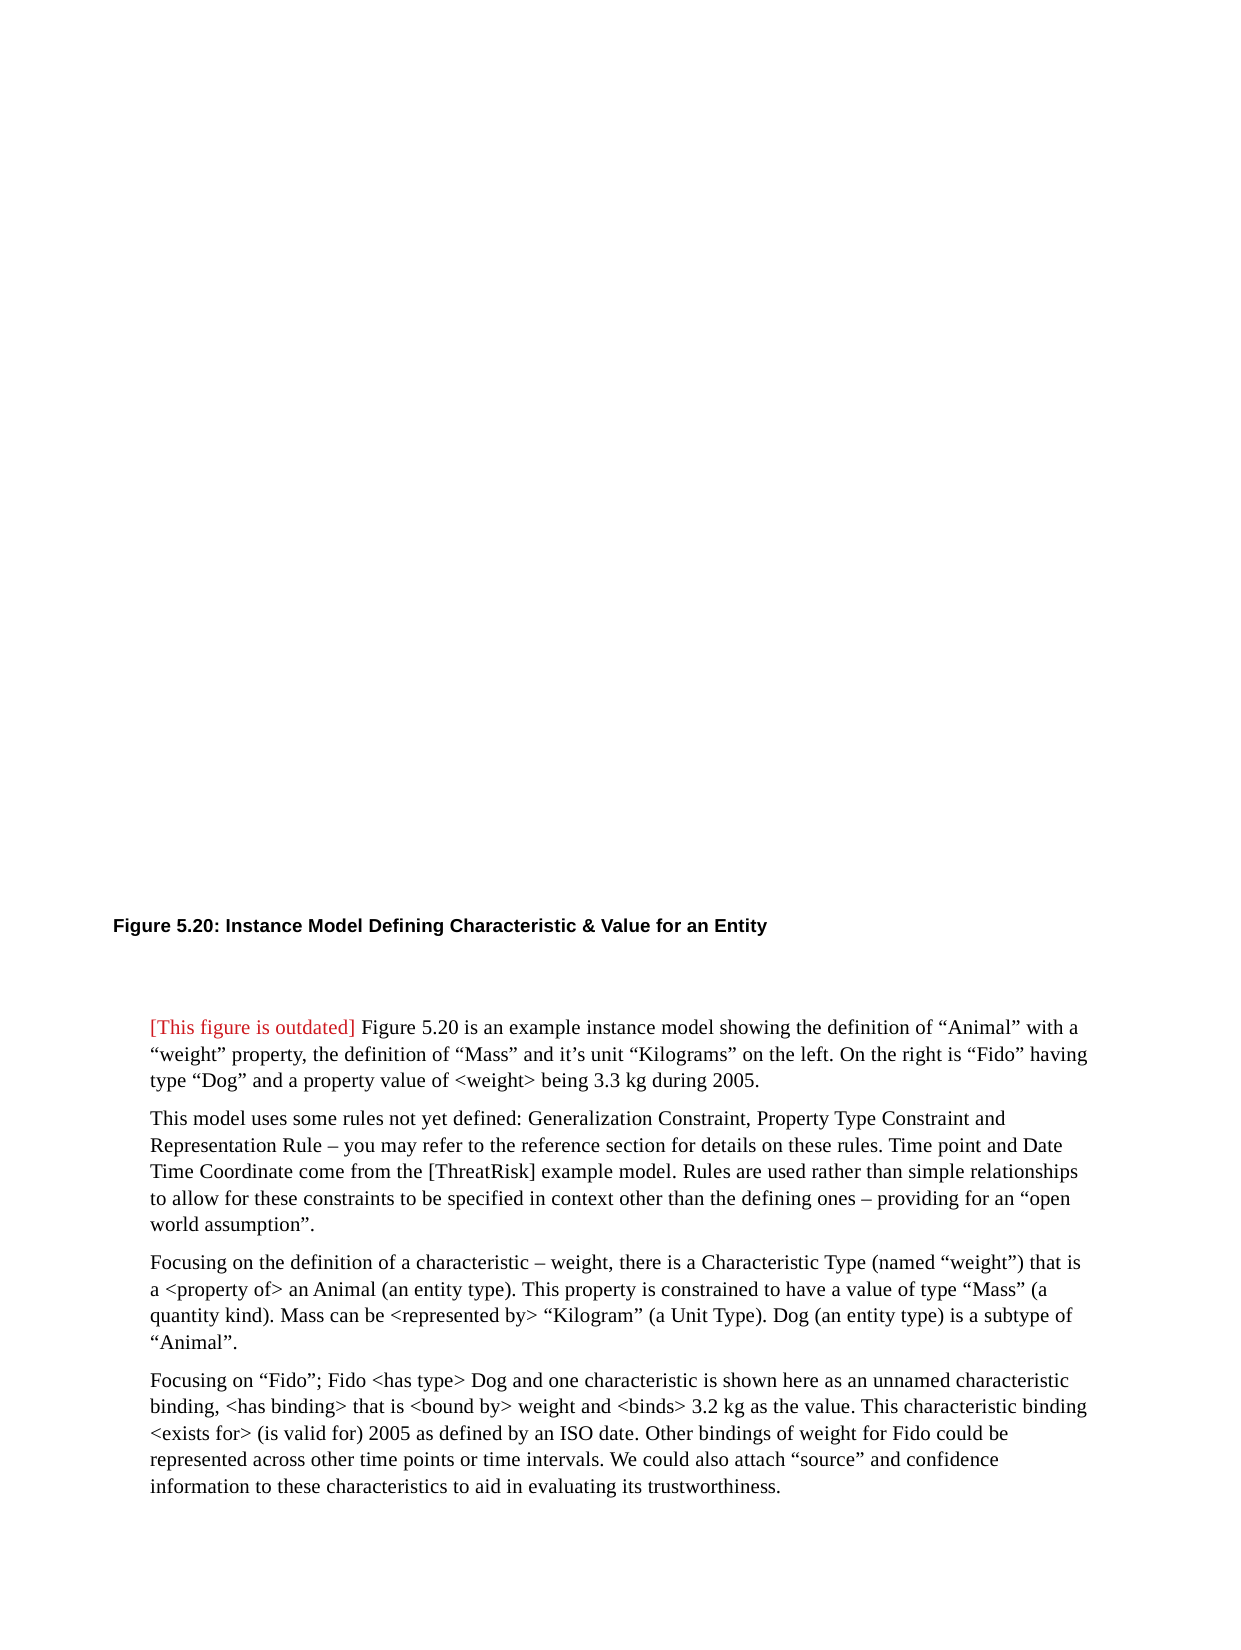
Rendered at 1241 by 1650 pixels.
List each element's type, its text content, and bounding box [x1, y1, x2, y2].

text [150, 150, 1090, 174]
text Focusing on the definition of a characteristic – weight, there is a Characteristic Type (named “weight”) that is a <property of> an Animal (an entity type). This property is constrained to have a value of type “Mass” (a quantity kind). Mass can be <represented by> “Kilogram” (a Unit Type). Dog (an entity type) is a subtype of “Animal”. [150, 1250, 1090, 1353]
text Figure 5.20: Instance Model Defining Characteristic & Value for an Entity [113, 174, 1127, 937]
text This model uses some rules not yet defined: Generalization Constraint, Property Type Constraint and Representation Rule – you may refer to the reference section for details on these rules. Time point and Date Time Coordinate come from the [ThreatRisk] example model. Rules are used rather than simple relationships to allow for these constraints to be specified in context other than the defining ones – providing for an “open world assumption”. [150, 1106, 1090, 1236]
text [This figure is outdated] Figure 5.20 is an example instance model showing the definition of “Animal” with a “weight” property, the definition of “Mass” and it’s unit “Kilograms” on the left. On the right is “Fido” having type “Dog” and a property value of <weight> being 3.3 kg during 2005. [113, 937, 1127, 1092]
text Focusing on “Fido”; Fido <has type> Dog and one characteristic is shown here as an unnamed characteristic binding, <has binding> that is <bound by> weight and <binds> 3.2 kg as the value. This characteristic binding <exists for> (is valid for) 2005 as defined by an ISO date. Other bindings of weight for Fido could be represented across other time points or time intervals. We could also attach “source” and confidence information to these characteristics to aid in evaluating its trustworthiness. [150, 1368, 1090, 1498]
